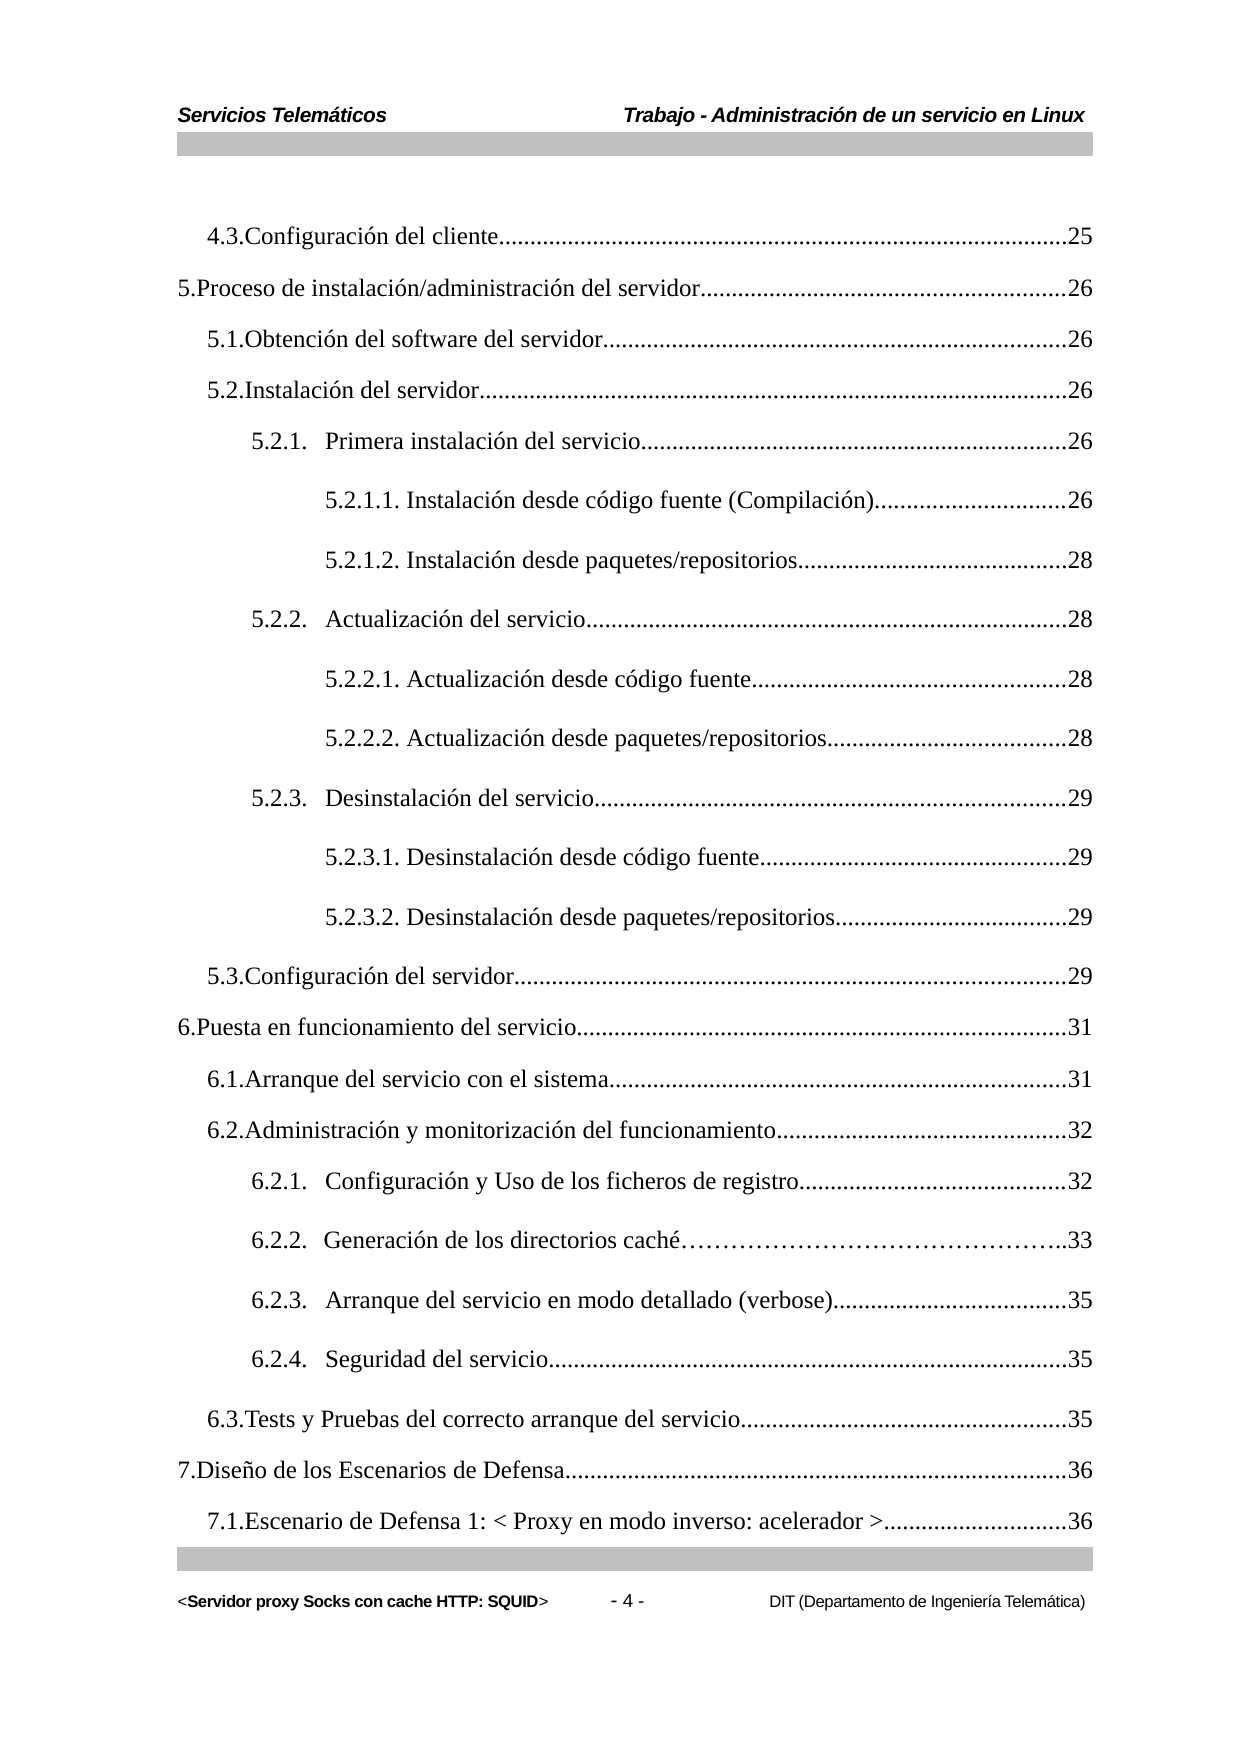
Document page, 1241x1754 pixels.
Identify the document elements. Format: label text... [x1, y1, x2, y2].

text 5. Proceso de instalación/administración del servidor 26 [177, 273, 1093, 301]
text 7. Diseño de los Escenarios de Defensa 36 [177, 1455, 1093, 1484]
text 5.2.3.2. Desinstalación desde paquetes/repositorios 29 [325, 902, 1093, 931]
text 5.2.1.1. Instalación desde código fuente (Compilación) 26 [325, 486, 1093, 514]
text 5.2.2. Actualización del servicio 28 [251, 604, 1093, 633]
text 6.2.1. Configuración y Uso de los ficheros de registro 32 [251, 1166, 1093, 1195]
text 5.3. Configuración del servidor 29 [207, 961, 1093, 990]
text 4.3. Configuración del cliente 25 [207, 221, 1093, 250]
text 6.3. Tests y Pruebas del correcto arranque del servicio 35 [207, 1404, 1093, 1433]
text 5.2.2.1. Actualización desde código fuente 28 [325, 664, 1093, 693]
text 5.2.1.2. Instalación desde paquetes/repositorios 28 [325, 545, 1093, 574]
text 6.1. Arranque del servicio con el sistema 31 [207, 1064, 1093, 1092]
text 6. Puesta en funcionamiento del servicio 31 [177, 1012, 1093, 1041]
text 6.2.2. Generación de los directorios caché………………………………………..33 [177, 1225, 1093, 1254]
text 5.2.3. Desinstalación del servicio 29 [251, 783, 1093, 812]
text 5.2.2.2. Actualización desde paquetes/repositorios 28 [325, 723, 1093, 752]
text 5.2.1. Primera instalación del servicio 26 [251, 426, 1093, 455]
text 6.2. Administración y monitorización del funcionamiento 32 [207, 1115, 1093, 1143]
text 6.2.3. Arranque del servicio en modo detallado (verbose) 35 [251, 1285, 1093, 1314]
text 7.1. Escenario de Defensa 1: < Proxy en modo inverso: acelerador > 36 [207, 1506, 1093, 1535]
text 5.1. Obtención del software del servidor 26 [207, 324, 1093, 352]
text 5.2. Instalación del servidor 26 [207, 375, 1093, 404]
text 5.2.3.1. Desinstalación desde código fuente 29 [325, 842, 1093, 871]
text 6.2.4. Seguridad del servicio 35 [251, 1344, 1093, 1373]
